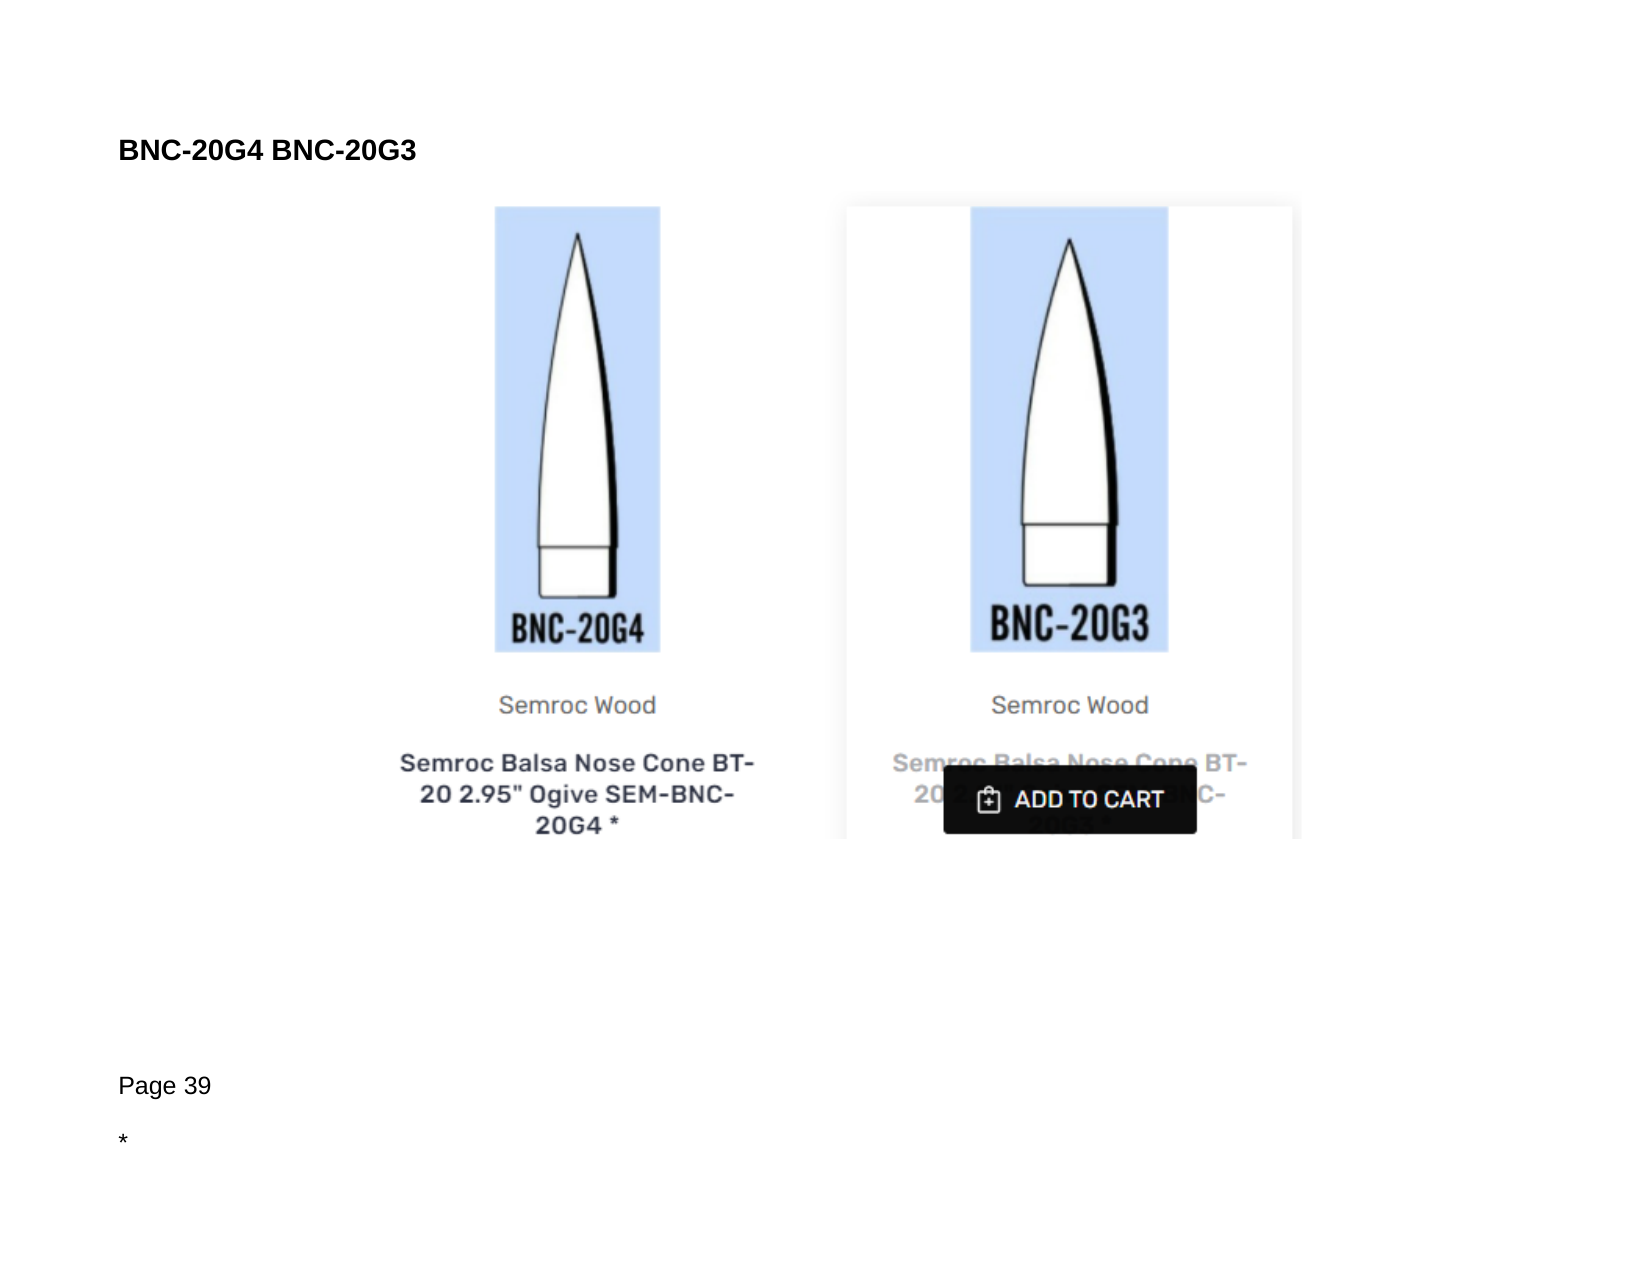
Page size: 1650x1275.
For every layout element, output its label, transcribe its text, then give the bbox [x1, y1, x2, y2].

subtitle BNC-20G4 BNC-20G3 [118, 133, 1532, 166]
picture [348, 191, 1302, 839]
